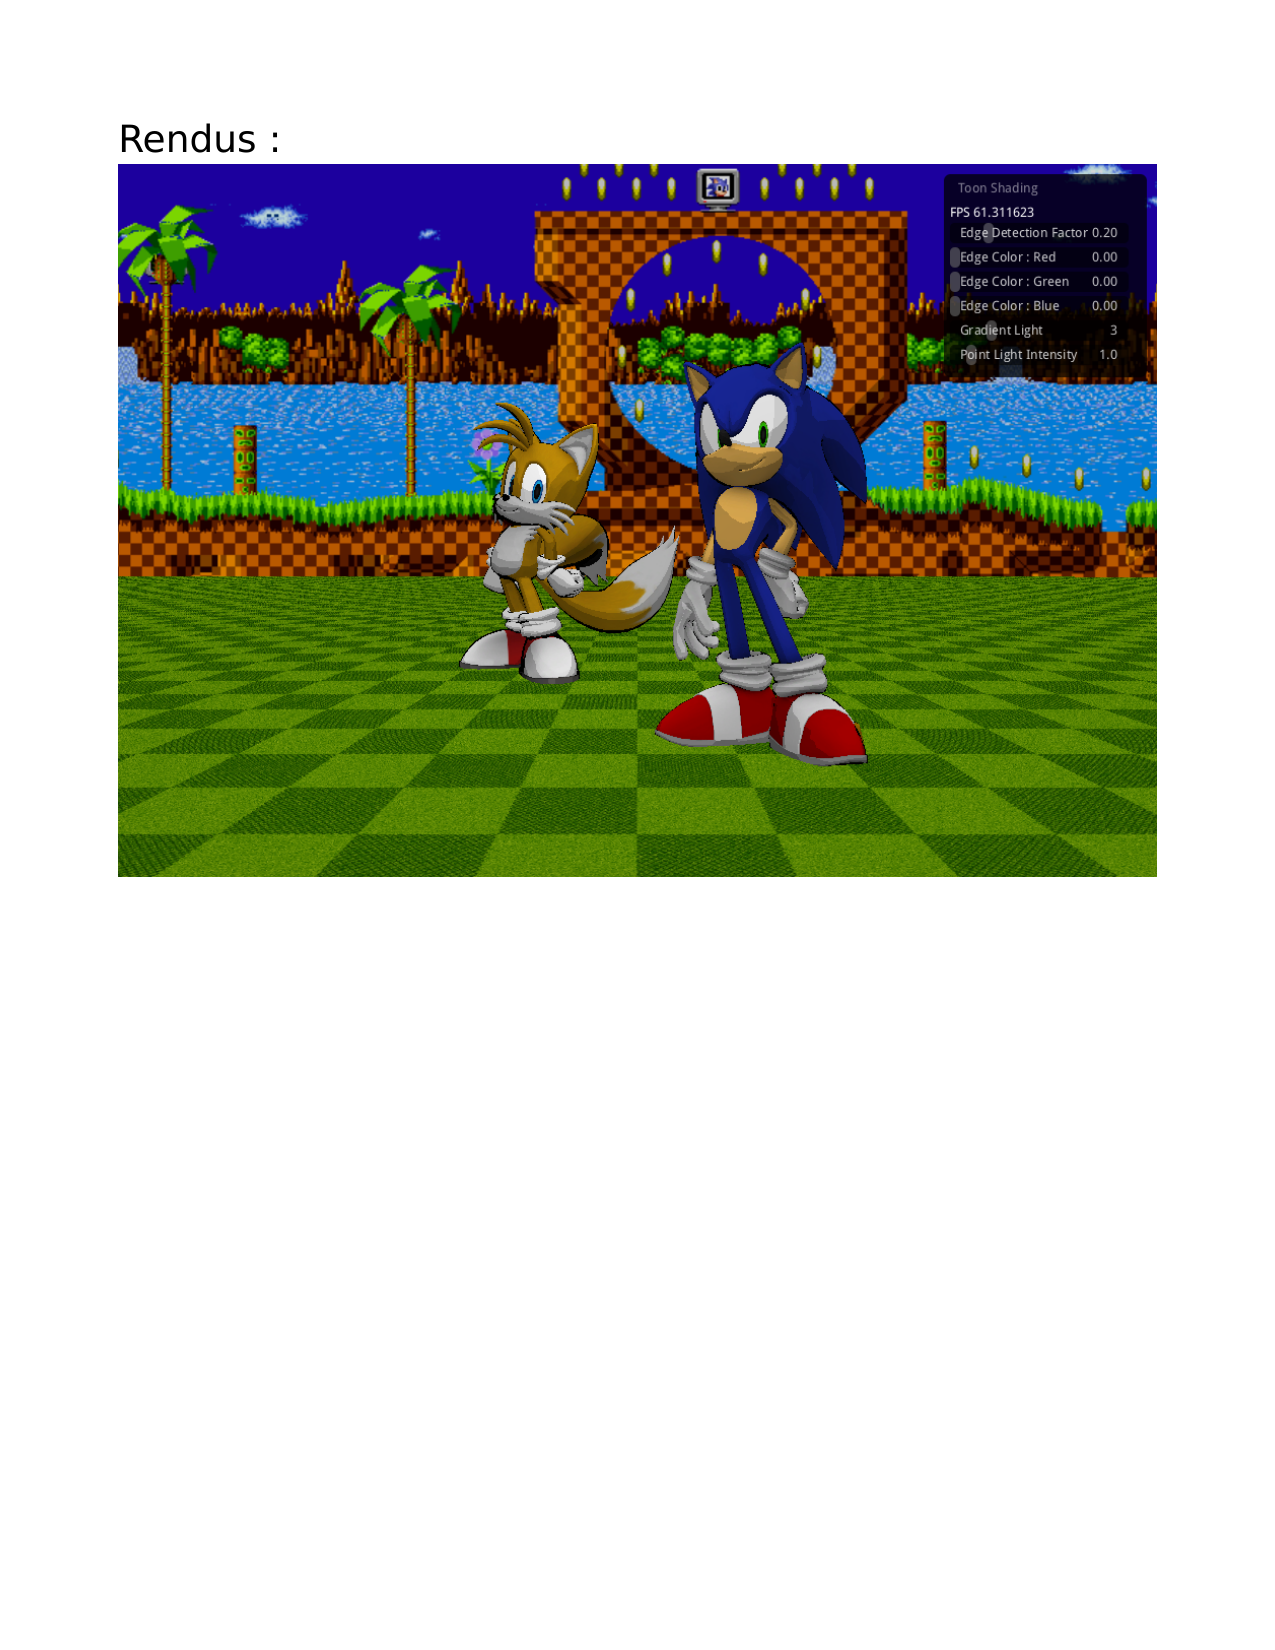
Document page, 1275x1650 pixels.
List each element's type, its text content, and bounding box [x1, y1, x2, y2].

picture [118, 164, 1157, 877]
text Rendus : [118, 118, 1157, 162]
